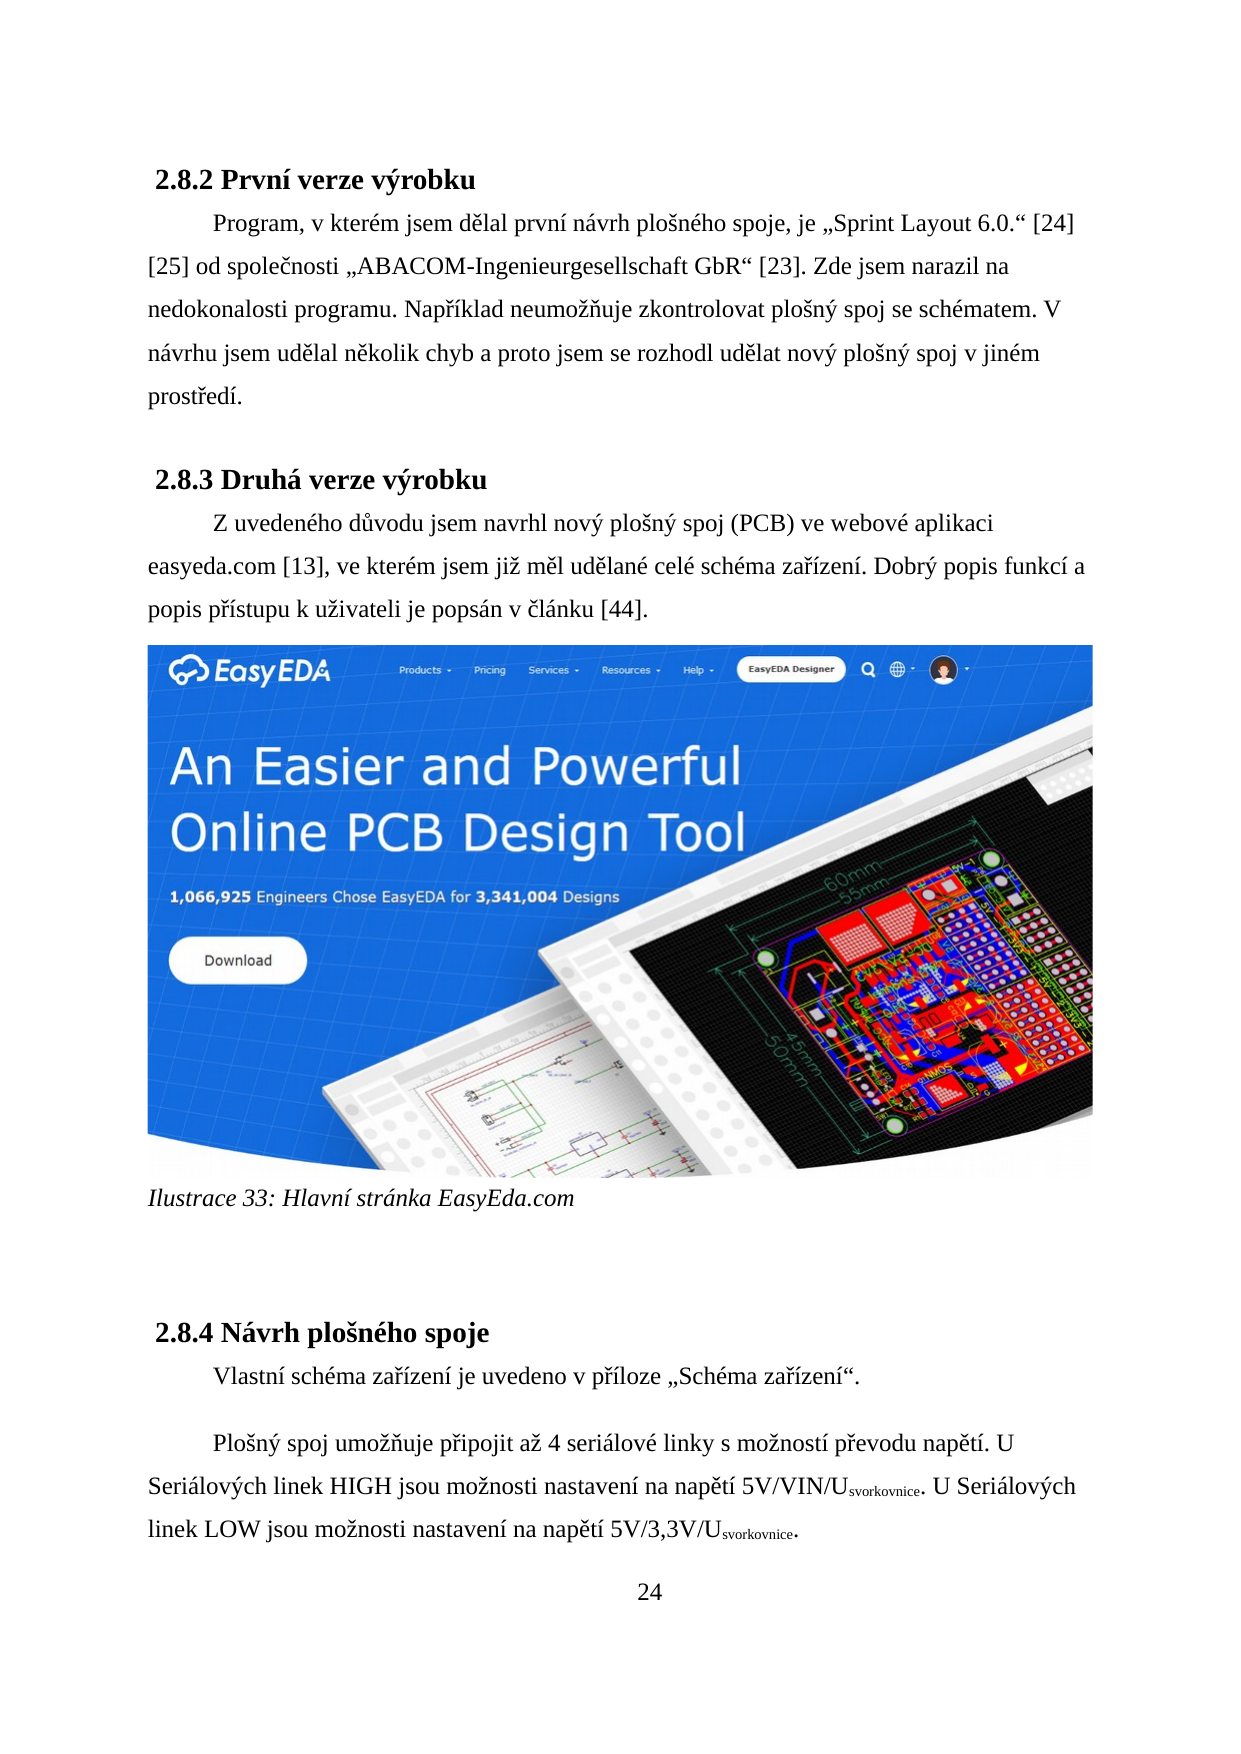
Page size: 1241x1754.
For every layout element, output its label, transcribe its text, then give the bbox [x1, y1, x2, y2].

picture [147, 645, 1093, 1178]
text Vlastní schéma zařízení je uvedeno v příloze „Schéma zařízení“. [148, 1361, 1093, 1390]
subtitle První verze výrobku [148, 162, 1093, 196]
text Program, v kterém jsem dělal první návrh plošného spoje, je „Sprint Layout 6.0.“ [24] [25] od společnosti „ABACOM-Ingenieurgesellschaft GbR“ [23]. Zde jsem narazil na nedokonalosti programu. Například neumožňuje zkontrolovat plošný spoj se schématem. V návrhu jsem udělal několik chyb a proto jsem se rozhodl udělat nový plošný spoj v jiném prostředí. [148, 208, 1093, 409]
text Z uvedeného důvodu jsem navrhl nový plošný spoj (PCB) ve webové aplikaci easyeda.com [13], ve kterém jsem již měl udělané celé schéma zařízení. Dobrý popis funkcí a popis přístupu k uživateli je popsán v článku [44]. [148, 508, 1093, 623]
list Ilustrace 33: Hlavní stránka EasyEda.com [148, 1178, 1093, 1212]
subtitle Druhá verze výrobku [148, 462, 1093, 496]
subtitle Návrh plošného spoje [148, 1315, 1093, 1349]
text Plošný spoj umožňuje připojit až 4 seriálové linky s možností převodu napětí. U Seriálových linek HIGH jsou možnosti nastavení na napětí 5V/VIN/Usvorkovnice. U Seriálových linek LOW jsou možnosti nastavení na napětí 5V/3,3V/Usvorkovnice. [148, 1428, 1093, 1543]
